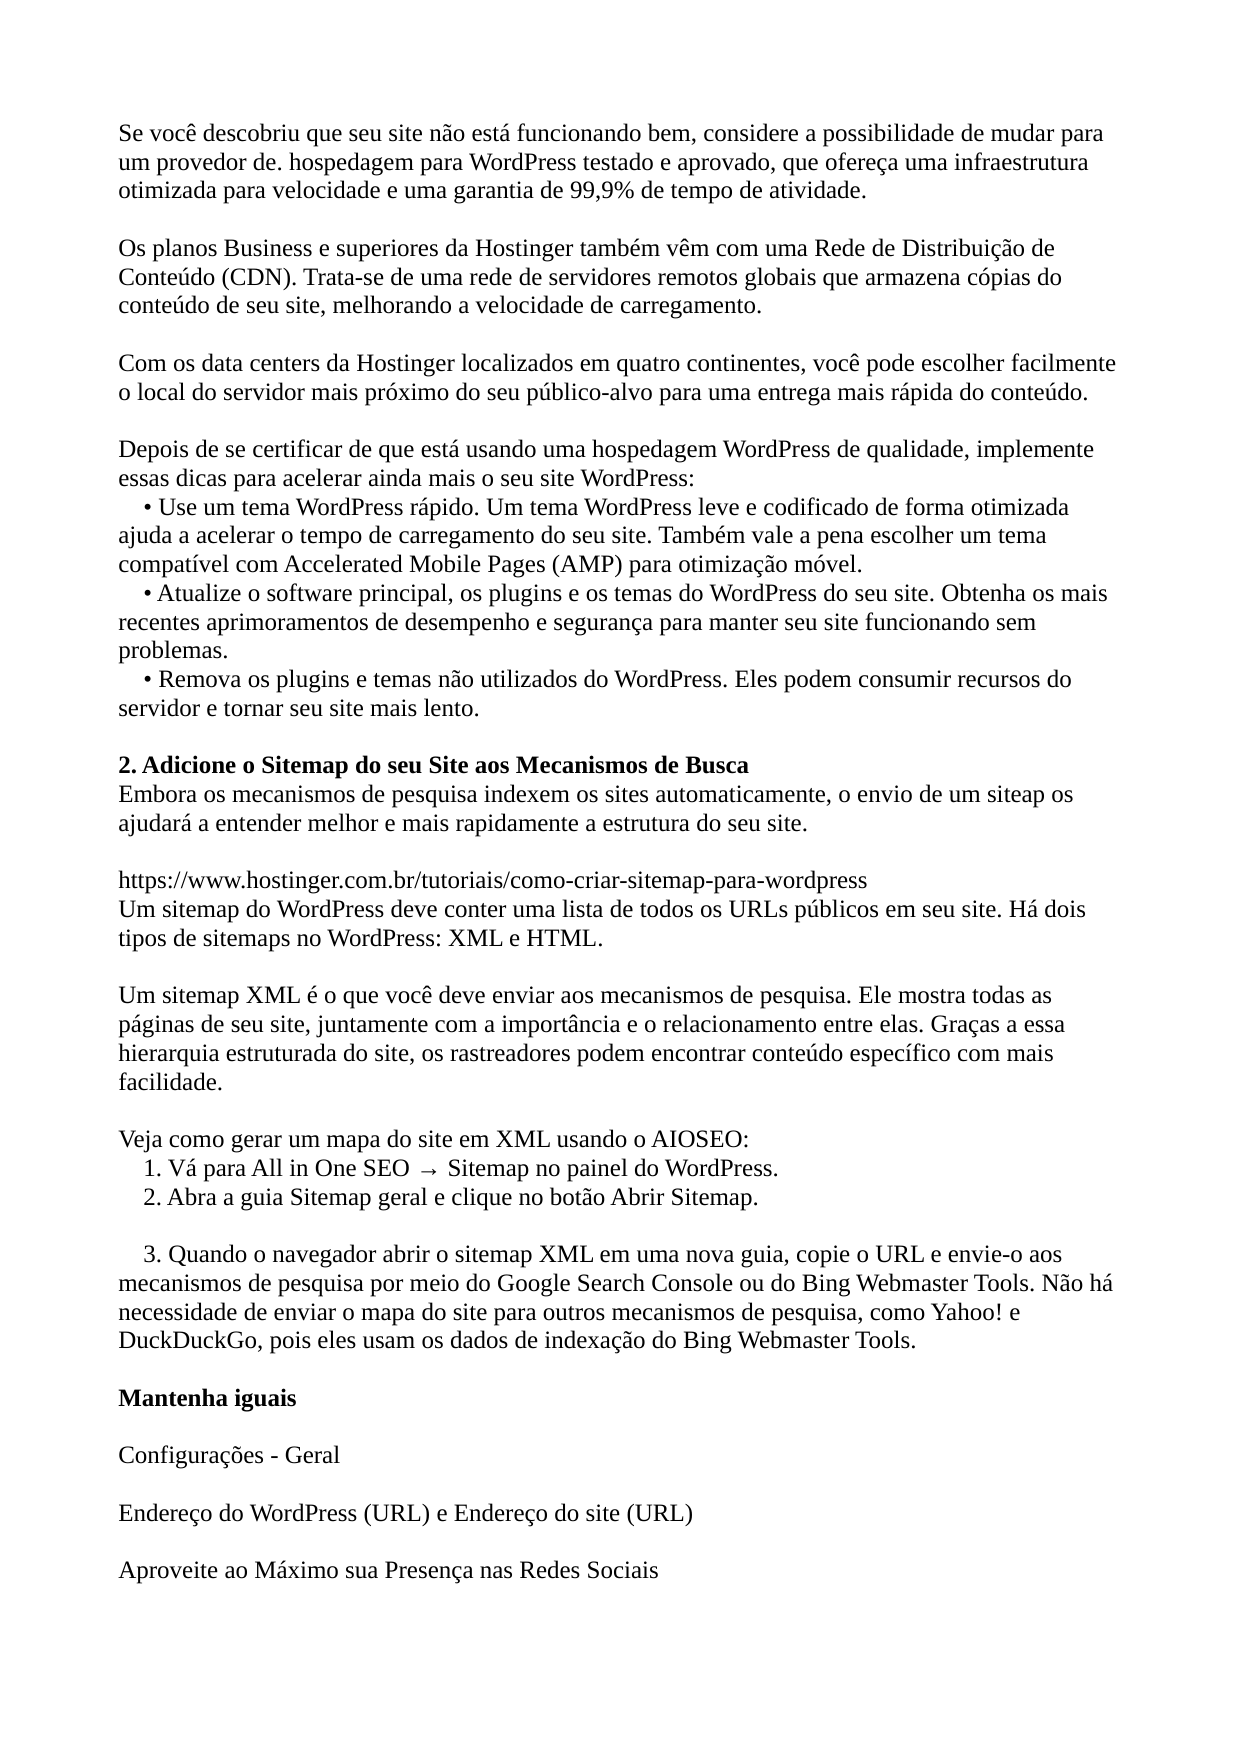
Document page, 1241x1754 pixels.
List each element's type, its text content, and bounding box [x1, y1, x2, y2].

text Depois de se certificar de que está usando uma hospedagem WordPress de qualidade, implemente essas dicas para acelerar ainda mais o seu site WordPress: [118, 434, 1122, 492]
text Se você descobriu que seu site não está funcionando bem, considere a possibilidade de mudar para um provedor de. hospedagem para WordPress testado e aprovado, que ofereça uma infraestrutura otimizada para velocidade e uma garantia de 99,9% de tempo de atividade. [118, 118, 1122, 204]
text 3. Quando o navegador abrir o sitemap XML em uma nova guia, copie o URL e envie-o aos mecanismos de pesquisa por meio do Google Search Console ou do Bing Webmaster Tools. Não há necessidade de enviar o mapa do site para outros mecanismos de pesquisa, como Yahoo! e DuckDuckGo, pois eles usam os dados de indexação do Bing Webmaster Tools. [118, 1239, 1122, 1354]
text Os planos Business e superiores da Hostinger também vêm com uma Rede de Distribuição de Conteúdo (CDN). Trata-se de uma rede de servidores remotos globais que armazena cópias do conteúdo de seu site, melhorando a velocidade de carregamento. [118, 233, 1122, 319]
text • Remova os plugins e temas não utilizados do WordPress. Eles podem consumir recursos do servidor e tornar seu site mais lento. [118, 664, 1122, 722]
text • Use um tema WordPress rápido. Um tema WordPress leve e codificado de forma otimizada ajuda a acelerar o tempo de carregamento do seu site. Também vale a pena escolher um tema compatível com Accelerated Mobile Pages (AMP) para otimização móvel. [118, 492, 1122, 578]
text 1. Vá para All in One SEO → Sitemap no painel do WordPress. [118, 1153, 1122, 1182]
text 2. Adicione o Sitemap do seu Site aos Mecanismos de Busca [118, 751, 1122, 779]
text Embora os mecanismos de pesquisa indexem os sites automaticamente, o envio de um siteap os ajudará a entender melhor e mais rapidamente a estrutura do seu site. [118, 779, 1122, 837]
text Um sitemap XML é o que você deve enviar aos mecanismos de pesquisa. Ele mostra todas as páginas de seu site, juntamente com a importância e o relacionamento entre elas. Graças a essa hierarquia estruturada do site, os rastreadores podem encontrar conteúdo específico com mais facilidade. [118, 981, 1122, 1096]
text https://www.hostinger.com.br/tutoriais/como-criar-sitemap-para-wordpress [118, 866, 1122, 894]
text Configurações - Geral [118, 1441, 1122, 1469]
text 2. Abra a guia Sitemap geral e clique no botão Abrir Sitemap. [118, 1182, 1122, 1211]
text Endereço do WordPress (URL) e Endereço do site (URL) [118, 1498, 1122, 1527]
text Veja como gerar um mapa do site em XML usando o AIOSEO: [118, 1124, 1122, 1153]
text Um sitemap do WordPress deve conter uma lista de todos os URLs públicos em seu site. Há dois tipos de sitemaps no WordPress: XML e HTML. [118, 894, 1122, 952]
text Aproveite ao Máximo sua Presença nas Redes Sociais [118, 1556, 1122, 1584]
text Com os data centers da Hostinger localizados em quatro continentes, você pode escolher facilmente o local do servidor mais próximo do seu público-alvo para uma entrega mais rápida do conteúdo. [118, 348, 1122, 406]
text Mantenha iguais [118, 1383, 1122, 1412]
text • Atualize o software principal, os plugins e os temas do WordPress do seu site. Obtenha os mais recentes aprimoramentos de desempenho e segurança para manter seu site funcionando sem problemas. [118, 578, 1122, 664]
